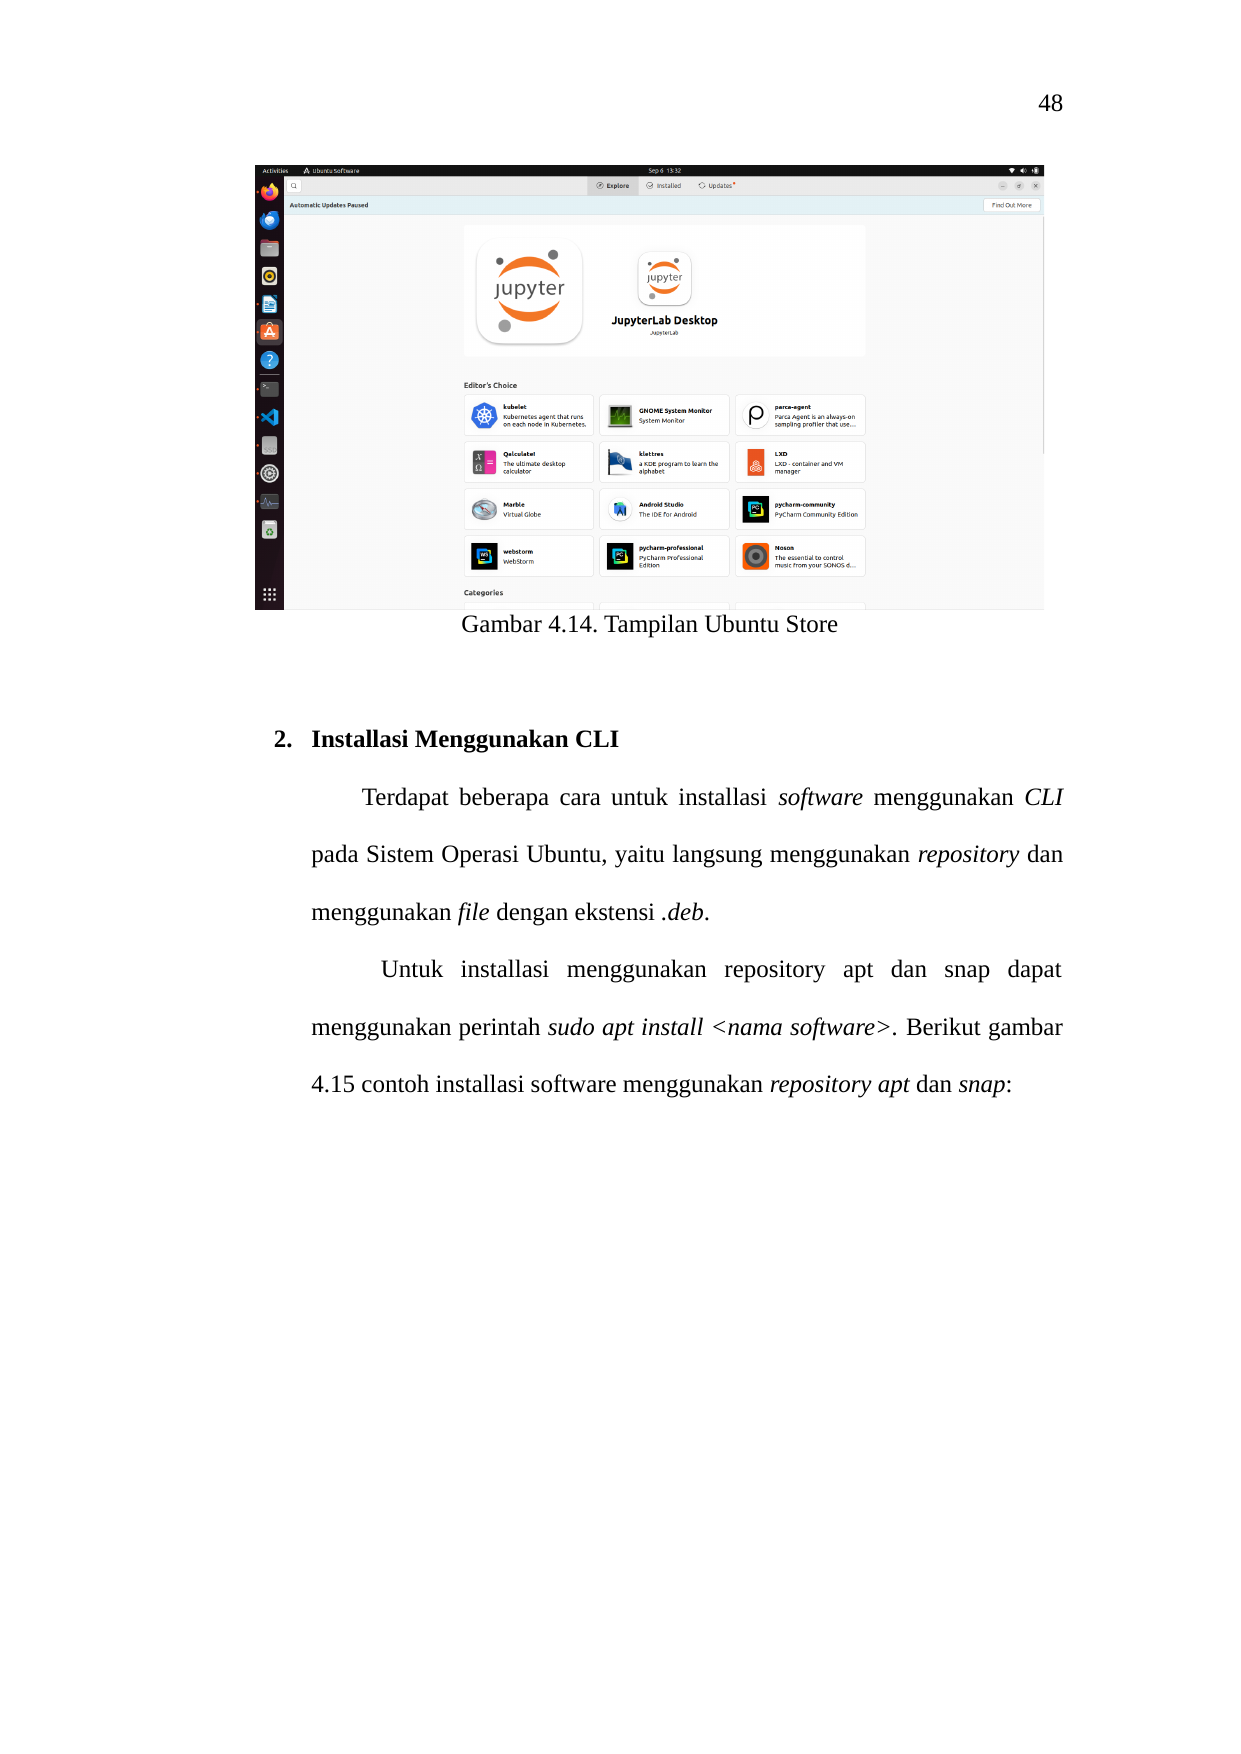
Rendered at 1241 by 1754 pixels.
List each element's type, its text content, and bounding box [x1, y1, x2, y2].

list Terdapat beberapa cara untuk installasi software menggunakan CLI pada Sistem Operasi Ubuntu, yaitu langsung menggunakan repository dan menggunakan file dengan ekstensi .deb. [274, 782, 1063, 926]
list Installasi Menggunakan CLI [274, 724, 1063, 753]
picture [255, 165, 1045, 610]
list Gambar 4.14. Tampilan Ubuntu Store [255, 610, 1044, 638]
list Untuk installasi menggunakan repository apt dan snap dapat menggunakan perintah sudo apt install <nama software>. Berikut gambar 4.15 contoh installasi software menggunakan repository apt dan snap: [274, 954, 1063, 1098]
